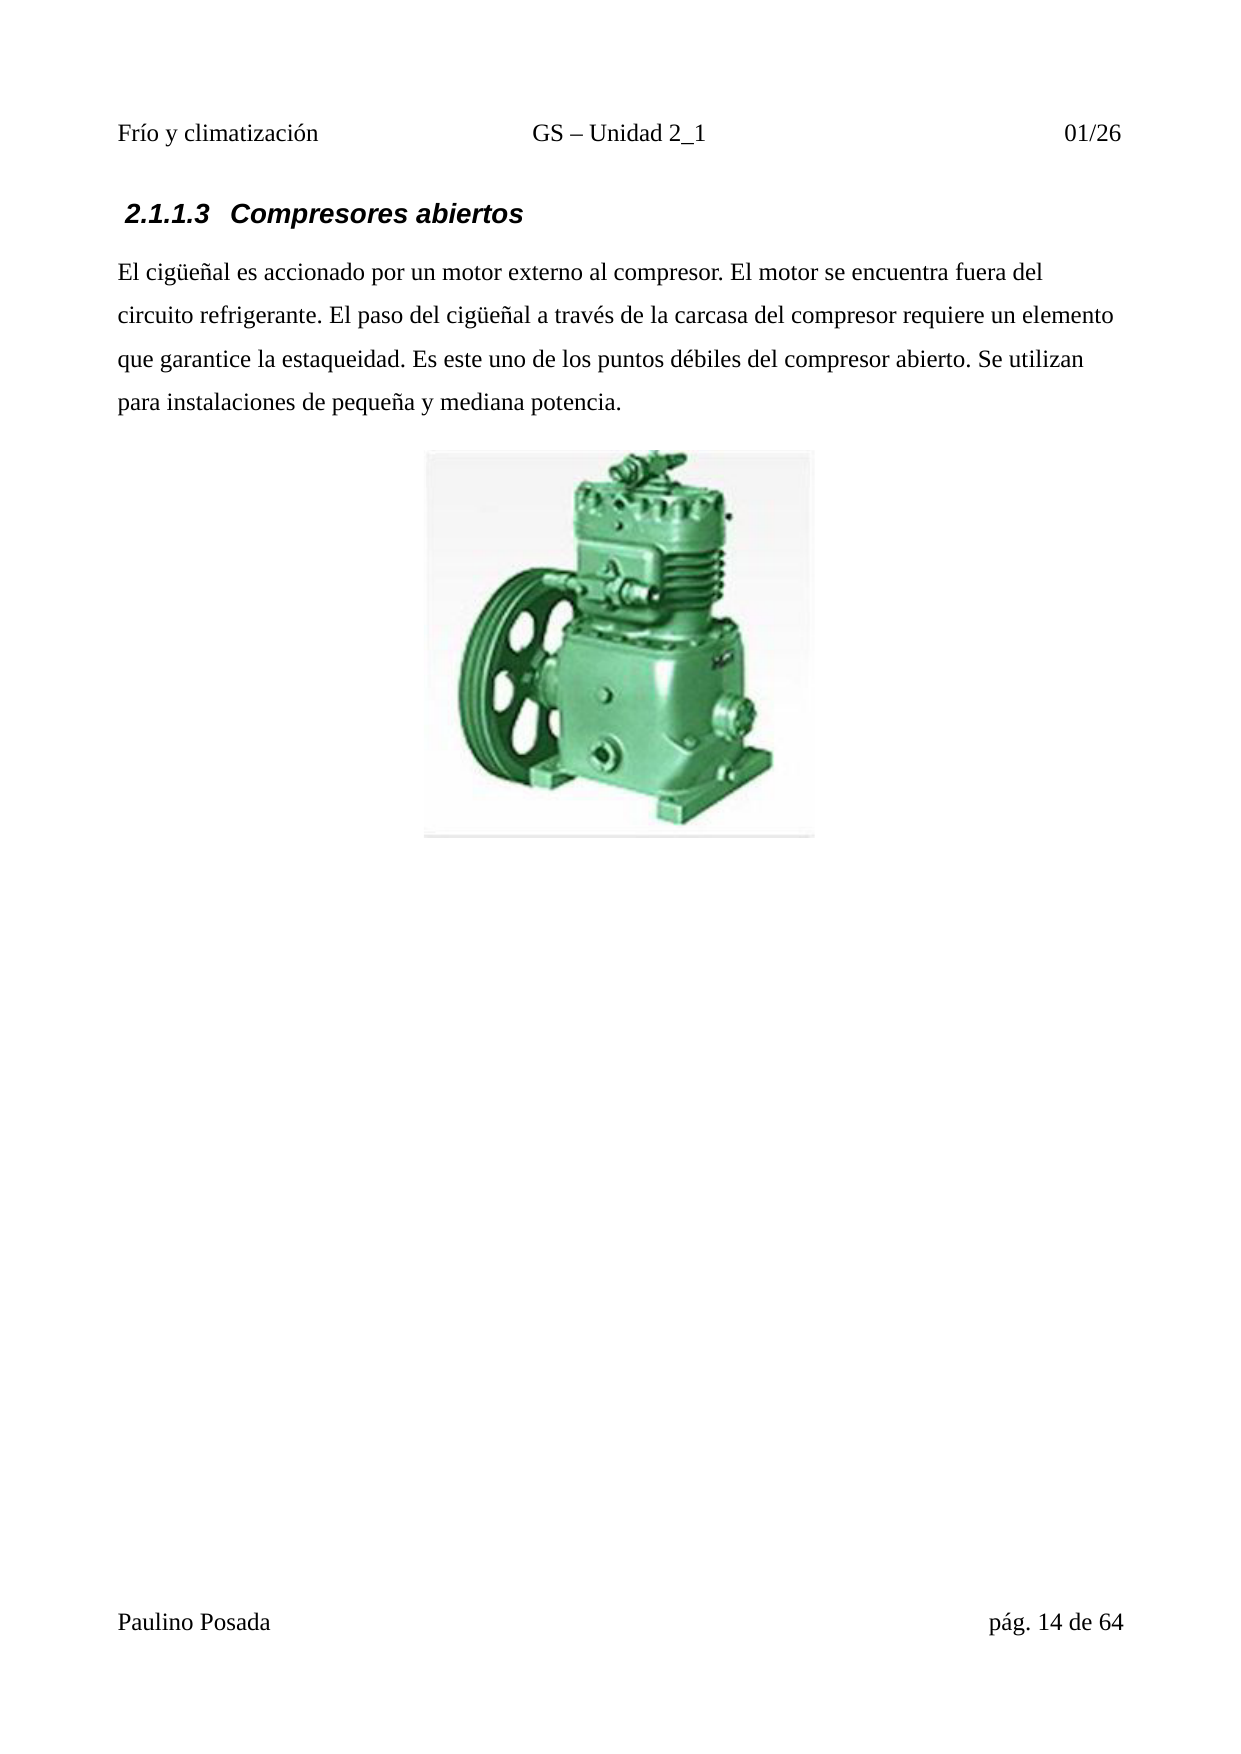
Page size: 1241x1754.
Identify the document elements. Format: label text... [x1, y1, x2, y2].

picture [423, 450, 815, 838]
text El cigüeñal es accionado por un motor externo al compresor. El motor se encuentra fuera del circuito refrigerante. El paso del cigüeñal a través de la carcasa del compresor requiere un elemento que garantice la estaqueidad. Es este uno de los puntos débiles del compresor abierto. Se utilizan para instalaciones de pequeña y mediana potencia. [117, 257, 1123, 416]
subtitle Compresores abiertos [117, 197, 1123, 229]
